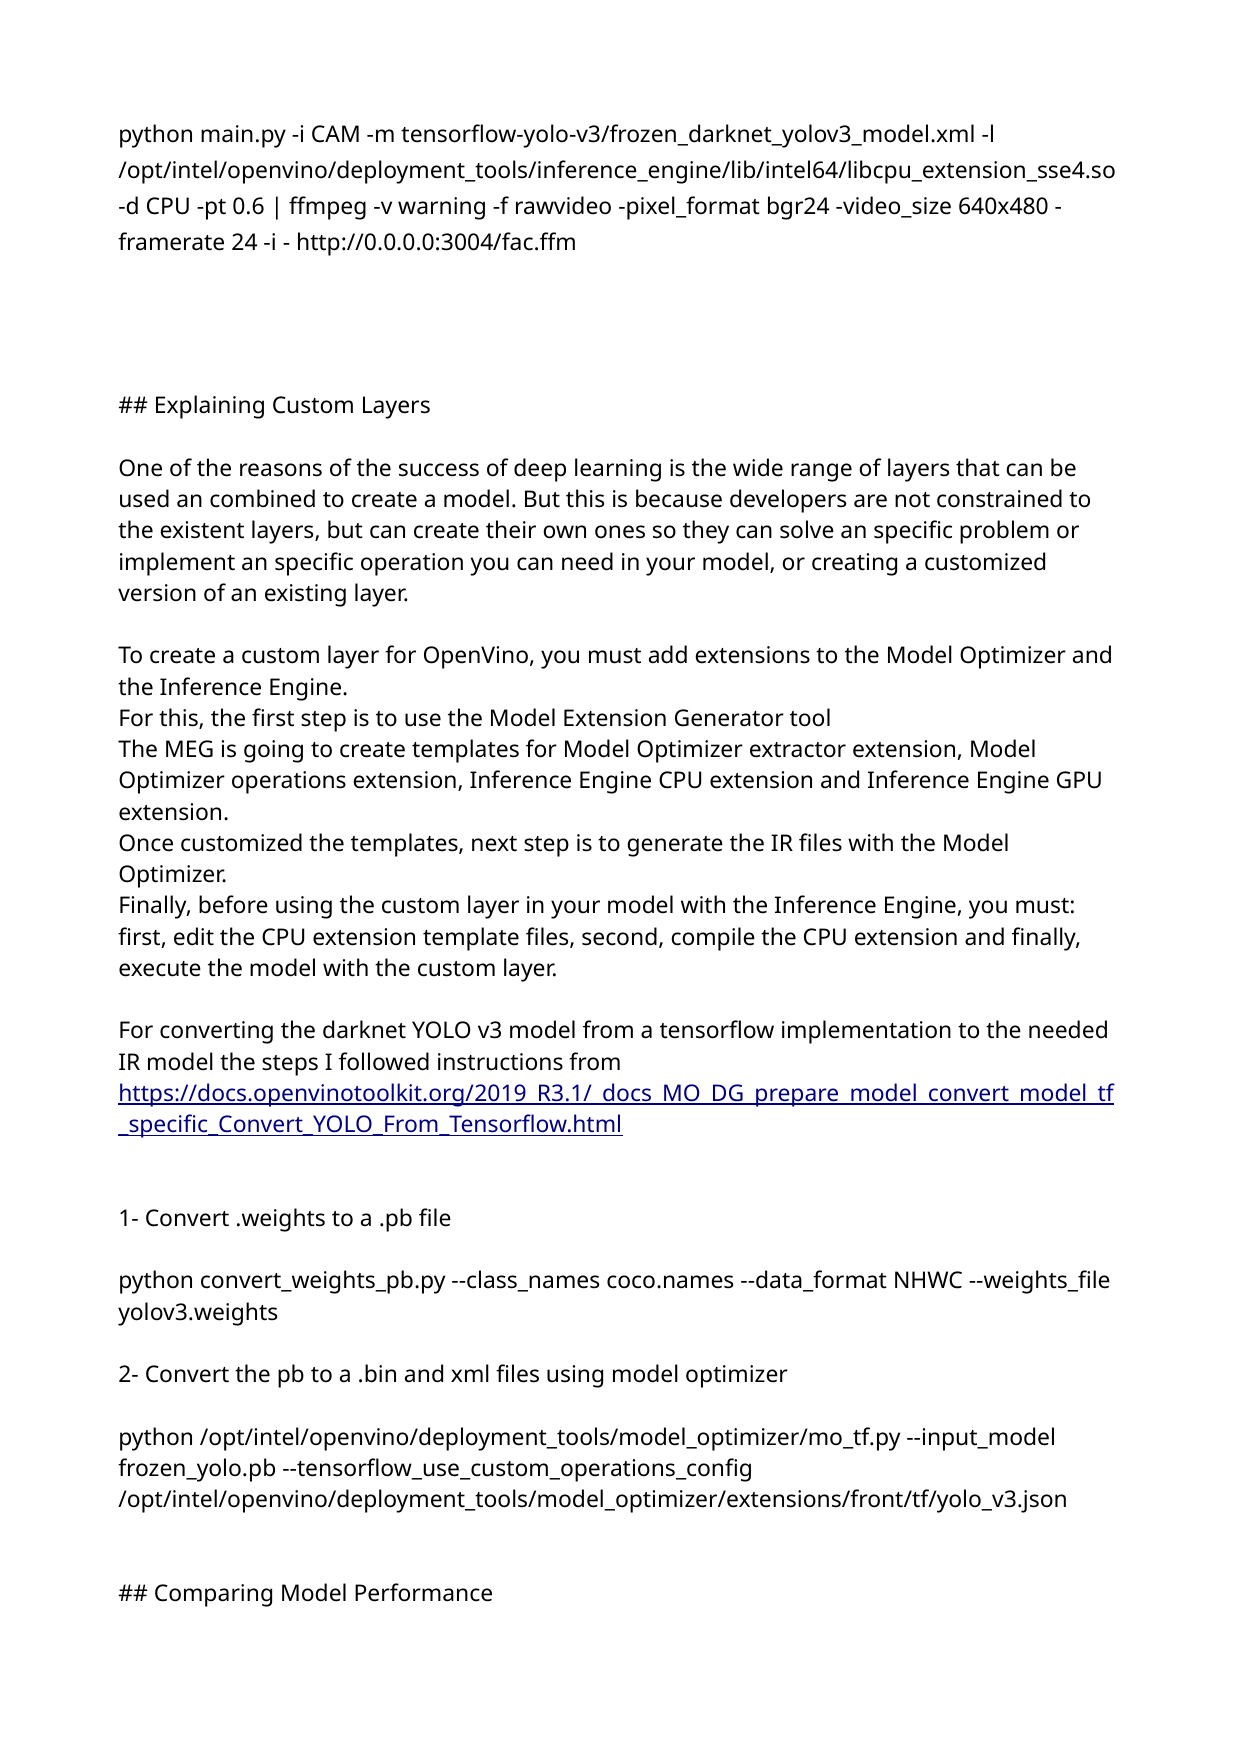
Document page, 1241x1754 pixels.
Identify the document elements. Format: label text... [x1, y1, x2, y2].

text Finally, before using the custom layer in your model with the Inference Engine, you must: first, edit the CPU extension template files, second, compile the CPU extension and finally, execute the model with the custom layer. [118, 889, 1122, 983]
text python /opt/intel/openvino/deployment_tools/model_optimizer/mo_tf.py --input_model frozen_yolo.pb --tensorflow_use_custom_operations_config /opt/intel/openvino/deployment_tools/model_optimizer/extensions/front/tf/yolo_v3.json [118, 1421, 1122, 1514]
text 1- Convert .weights to a .pb file [118, 1202, 1122, 1233]
text python main.py -i CAM -m tensorflow-yolo-v3/frozen_darknet_yolov3_model.xml -l /opt/intel/openvino/deployment_tools/inference_engine/lib/intel64/libcpu_extension_sse4.so -d CPU -pt 0.6 | ffmpeg -v warning -f rawvideo -pixel_format bgr24 -video_size 640x480 -framerate 24 -i - http://0.0.0.0:3004/fac.ffm [118, 118, 1122, 257]
text Once customized the templates, next step is to generate the IR files with the Model Optimizer. [118, 827, 1122, 889]
text For this, the first step is to use the Model Extension Generator tool [118, 702, 1122, 733]
text python convert_weights_pb.py --class_names coco.names --data_format NHWC --weights_file yolov3.weights [118, 1264, 1122, 1327]
text 2- Convert the pb to a .bin and xml files using model optimizer [118, 1358, 1122, 1389]
text ## Comparing Model Performance [118, 1577, 1122, 1608]
text For converting the darknet YOLO v3 model from a tensorflow implementation to the needed IR model the steps I followed instructions from https://docs.openvinotoolkit.org/2019_R3.1/_docs_MO_DG_prepare_model_convert_model_tf_specific_Convert_YOLO_From_Tensorflow.html [118, 1014, 1122, 1139]
text To create a custom layer for OpenVino, you must add extensions to the Model Optimizer and the Inference Engine. [118, 639, 1122, 702]
text One of the reasons of the success of deep learning is the wide range of layers that can be used an combined to create a model. But this is because developers are not constrained to the existent layers, but can create their own ones so they can solve an specific problem or implement an specific operation you can need in your model, or creating a customized version of an existing layer. [118, 452, 1122, 608]
text ## Explaining Custom Layers [118, 389, 1122, 421]
text The MEG is going to create templates for Model Optimizer extractor extension, Model Optimizer operations extension, Inference Engine CPU extension and Inference Engine GPU extension. [118, 733, 1122, 827]
